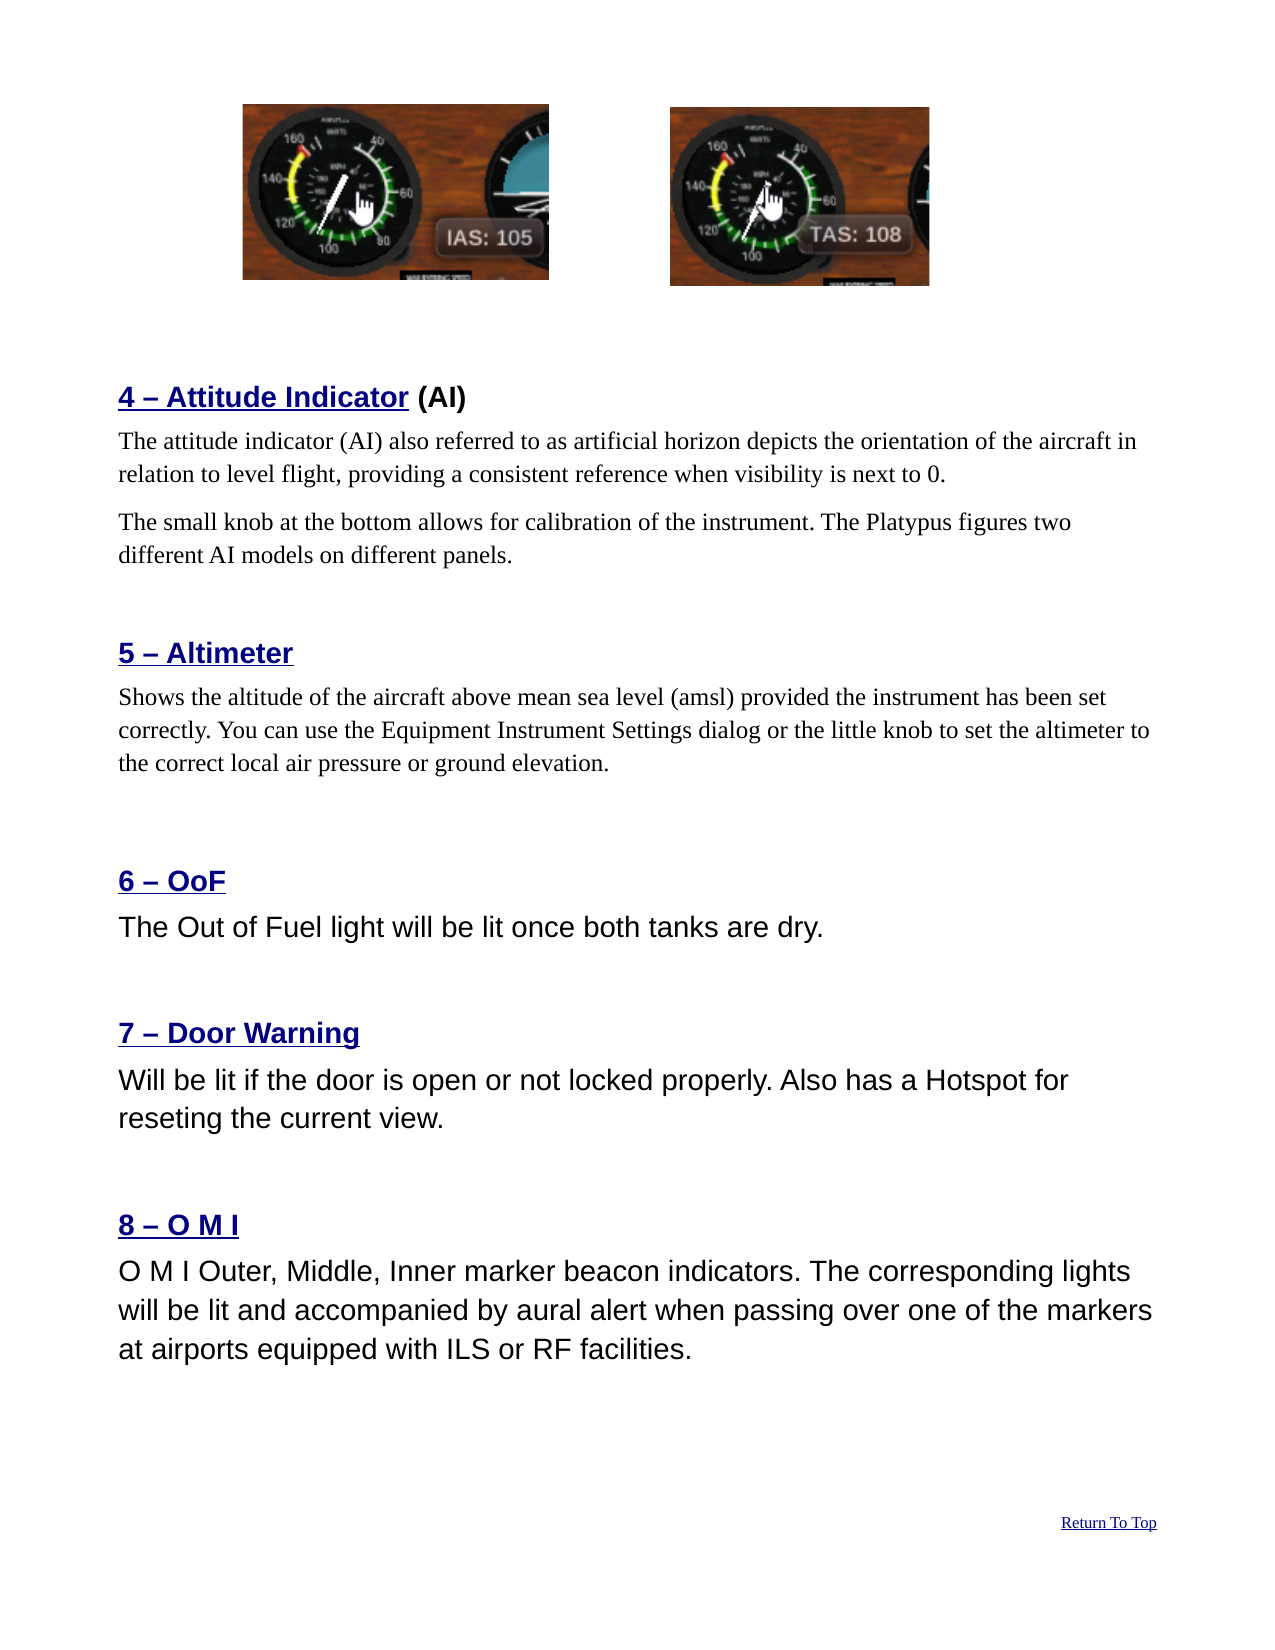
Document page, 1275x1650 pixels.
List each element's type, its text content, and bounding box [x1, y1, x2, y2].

text The Out of Fuel light will be lit once both tanks are dry. [118, 910, 1157, 982]
subtitle 7 – Door Warning [118, 1016, 1157, 1050]
text Shows the altitude of the aircraft above mean sea level (amsl) provided the instrument has been set correctly. You can use the Equipment Instrument Settings dialog or the little knob to set the altimeter to the correct local air pressure or ground elevation. [118, 682, 1157, 777]
picture [670, 107, 930, 286]
subtitle 4 – Attitude Indicator (AI) [118, 346, 1157, 413]
subtitle 6 – OoF [118, 863, 1157, 897]
text Will be lit if the door is open or not locked properly. Also has a Hotspot for reseting the current view. [118, 1063, 1157, 1174]
text The small knob at the bottom allows for calibration of the instrument. The Platypus figures two different AI models on different panels. [118, 507, 1157, 568]
text O M I Outer, Middle, Inner marker beacon indicators. The corresponding lights will be lit and accompanied by aural alert when passing over one of the markers at airports equipped with ILS or RF facilities. [118, 1254, 1157, 1366]
picture [242, 104, 549, 280]
subtitle 5 – Altimeter [118, 602, 1157, 669]
text The attitude indicator (AI) also referred to as artificial horizon depicts the orientation of the aircraft in relation to level flight, providing a consistent reference when visibility is next to 0. [118, 426, 1157, 488]
subtitle 8 – O M I [118, 1208, 1157, 1242]
